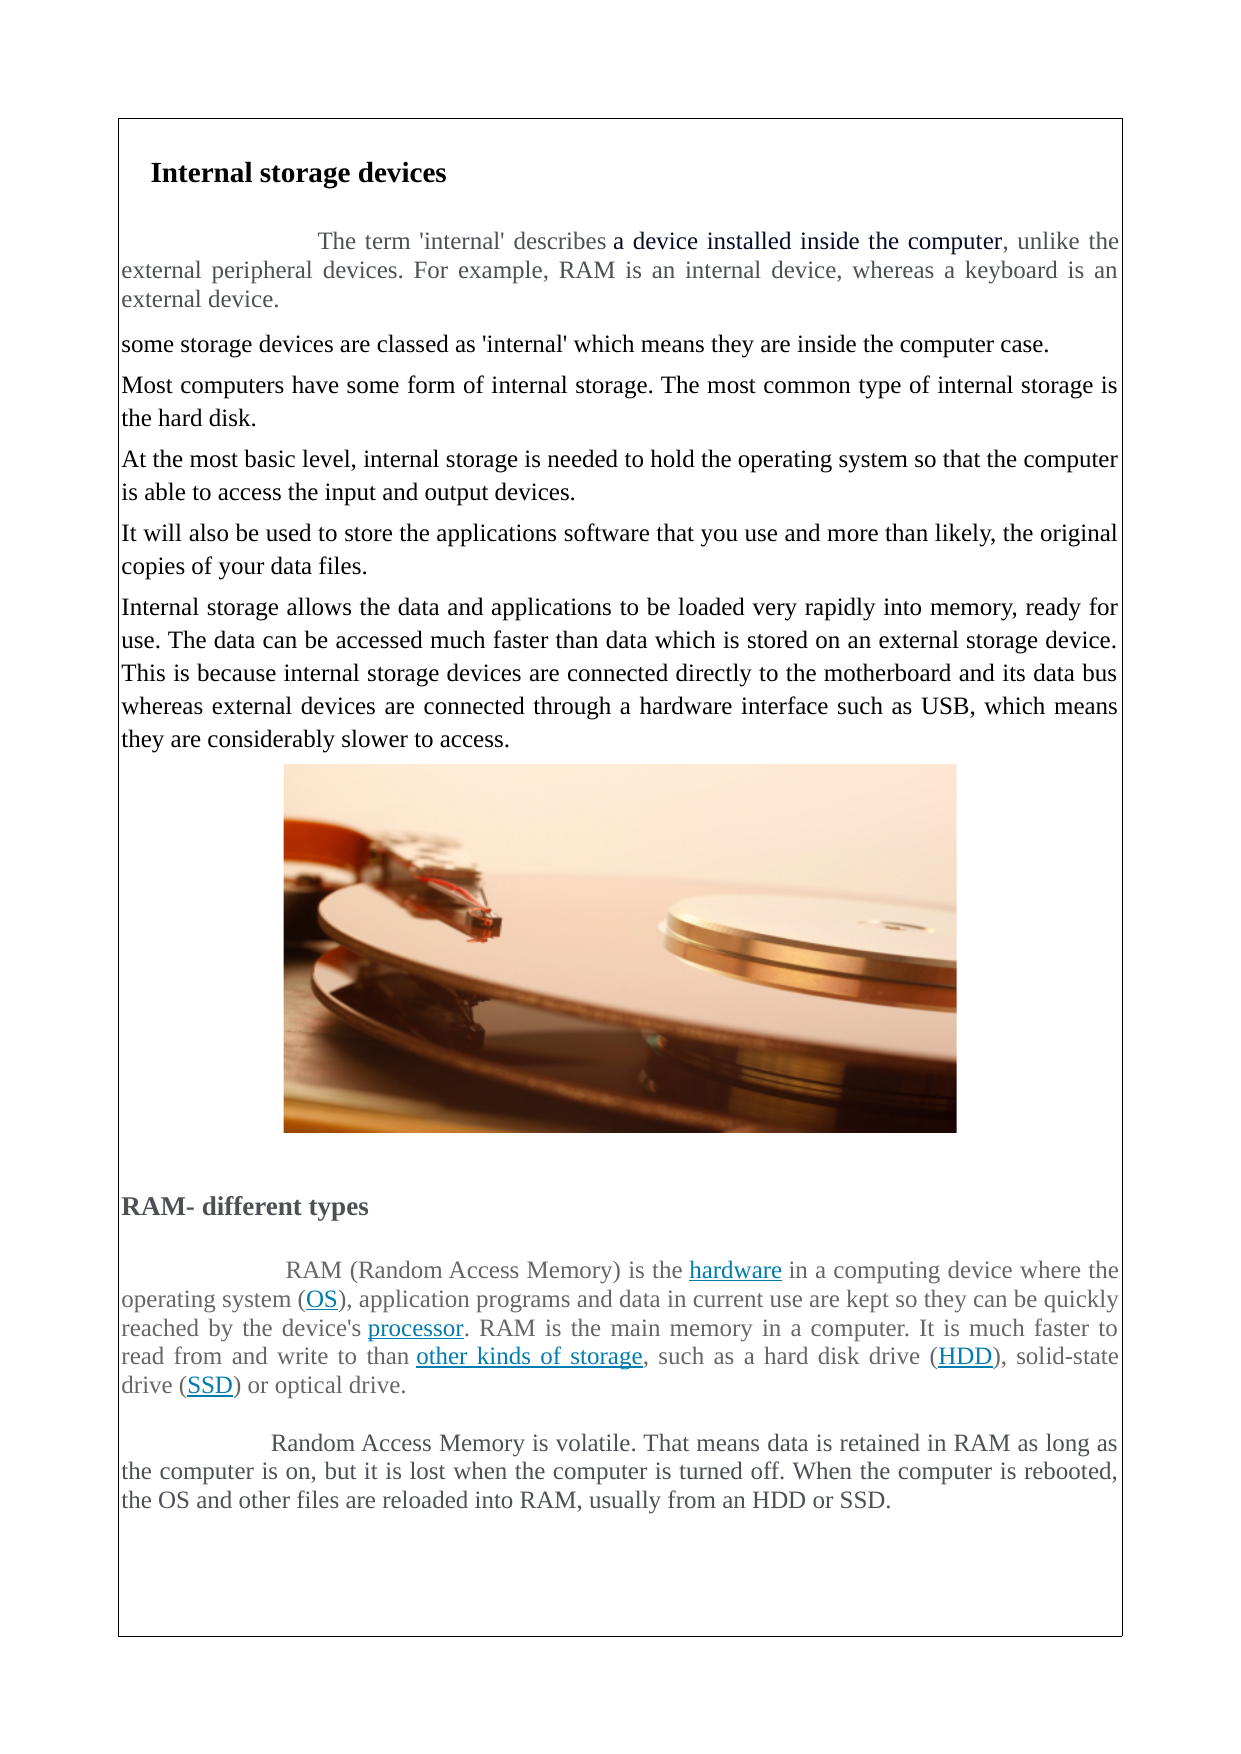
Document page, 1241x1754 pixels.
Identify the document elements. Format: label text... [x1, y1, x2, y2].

text It will also be used to store the applications software that you use and more than likely, the original copies of your data files. [121, 518, 1119, 580]
list RAM (Random Access Memory) is the hardware in a computing device where the operating system (OS), application programs and data in current use are kept so they can be quickly reached by the device's processor. RAM is the main memory in a computer. It is much faster to read from and write to than other kinds of storage, such as a hard disk drive (HDD), solid-state drive (SSD) or optical drive. [121, 1253, 1119, 1399]
text At the most basic level, internal storage is needed to hold the operating system so that the computer is able to access the input and output devices. [121, 444, 1119, 506]
list The term 'internal' describes a device installed inside the computer, unlike the external peripheral devices. For example, RAM is an internal device, whereas a keyboard is an external device. [121, 222, 1119, 313]
text some storage devices are classed as 'internal' which means they are inside the computer case. [121, 329, 1119, 358]
list Random Access Memory is volatile. That means data is retained in RAM as long as the computer is on, but it is lost when the computer is turned off. When the computer is rebooted, the OS and other files are reloaded into RAM, usually from an HDD or SSD. [121, 1428, 1119, 1514]
picture [283, 764, 957, 1133]
list RAM- different types [121, 1190, 1119, 1222]
text Most computers have some form of internal storage. The most common type of internal storage is the hard disk. [121, 370, 1119, 432]
list Internal storage devices [121, 155, 1119, 188]
text Internal storage allows the data and applications to be loaded very rapidly into memory, ready for use. The data can be accessed much faster than data which is stored on an external storage device. This is because internal storage devices are connected directly to the motherboard and its data bus whereas external devices are connected through a hardware interface such as USB, which means they are considerably slower to access. [121, 592, 1119, 753]
